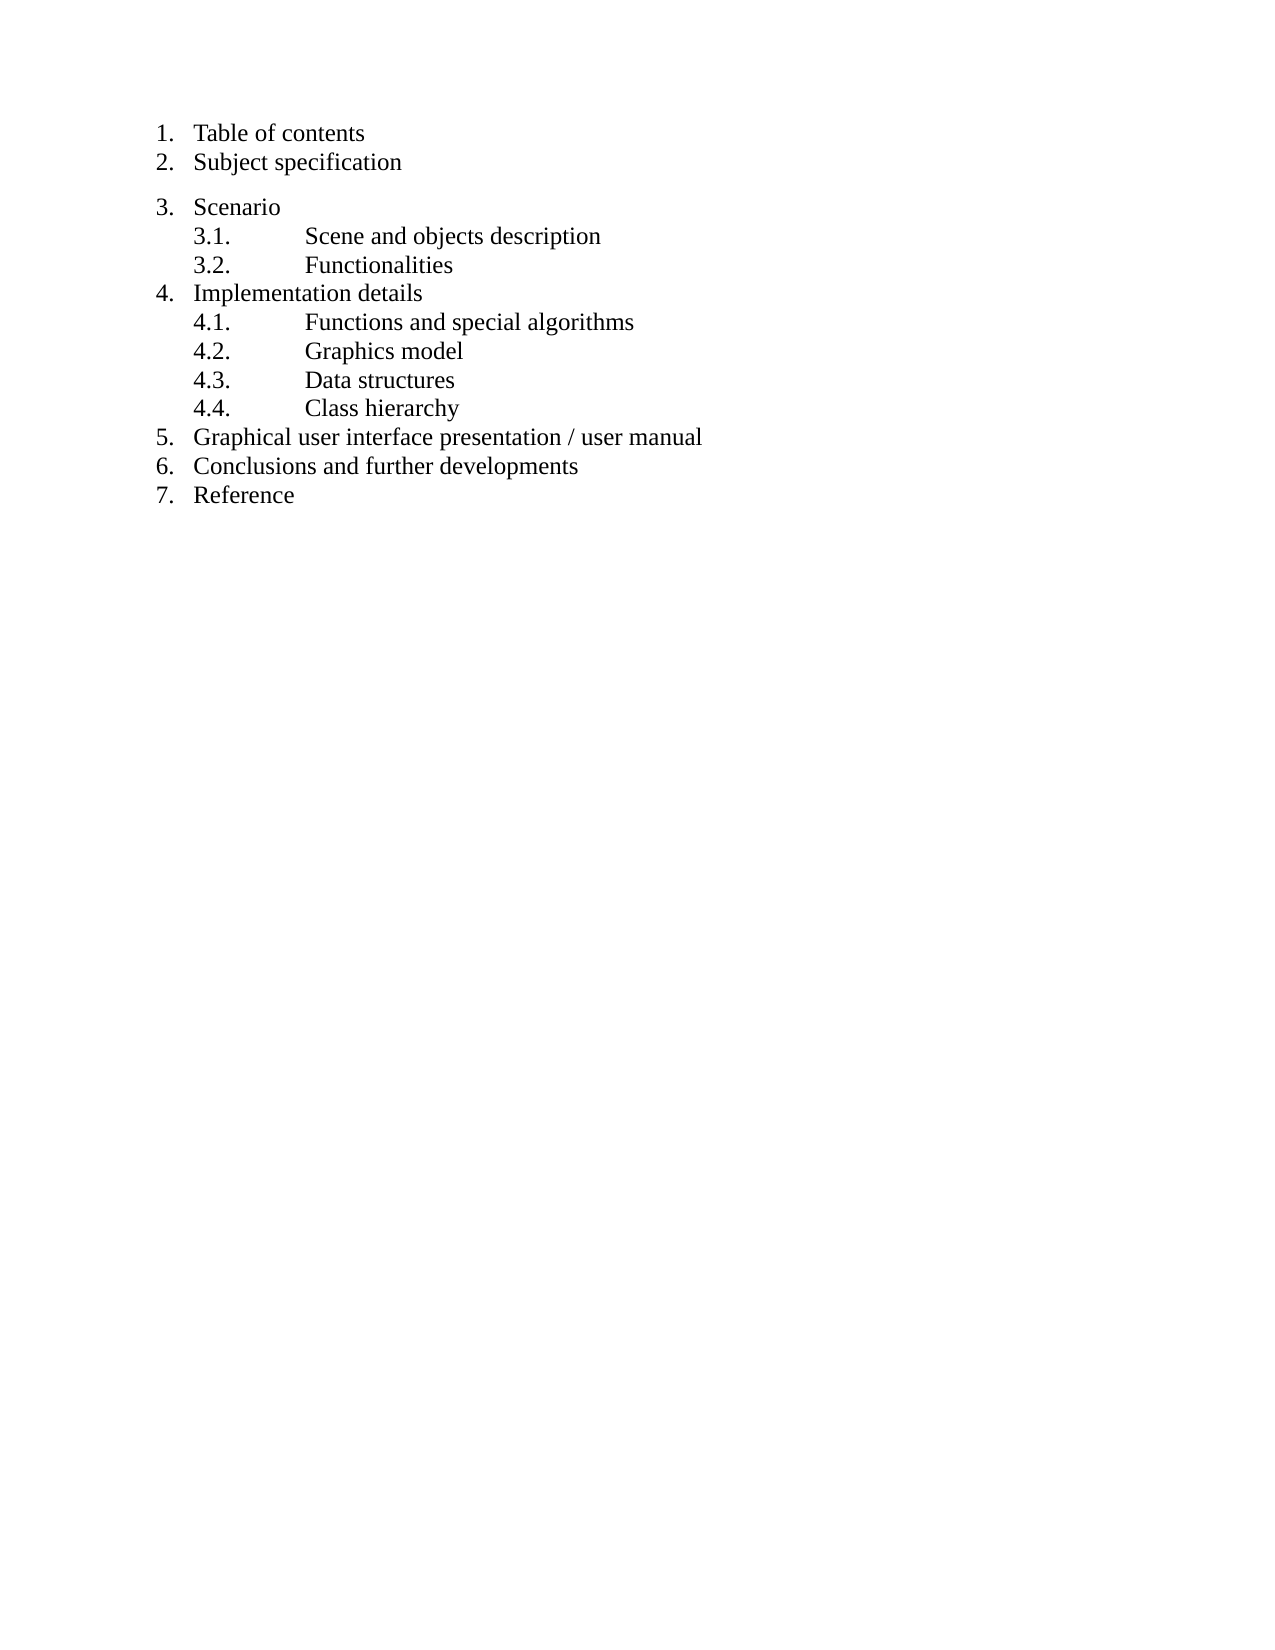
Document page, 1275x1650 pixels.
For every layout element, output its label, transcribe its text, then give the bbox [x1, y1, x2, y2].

list Subject specification [156, 147, 1157, 176]
list Graphics model [193, 336, 1157, 365]
list Functionalities [193, 250, 1157, 278]
list Implementation details [156, 278, 1157, 307]
list Class hierarchy [193, 393, 1157, 422]
list Data structures [193, 365, 1157, 393]
list Conclusions and further developments [156, 451, 1157, 480]
list Functions and special algorithms [193, 307, 1157, 336]
list Scene and objects description [193, 221, 1157, 250]
list Table of contents [156, 118, 1157, 147]
list Reference [156, 480, 1157, 508]
list Graphical user interface presentation / user manual [156, 422, 1157, 451]
list Scenario [156, 192, 1157, 221]
